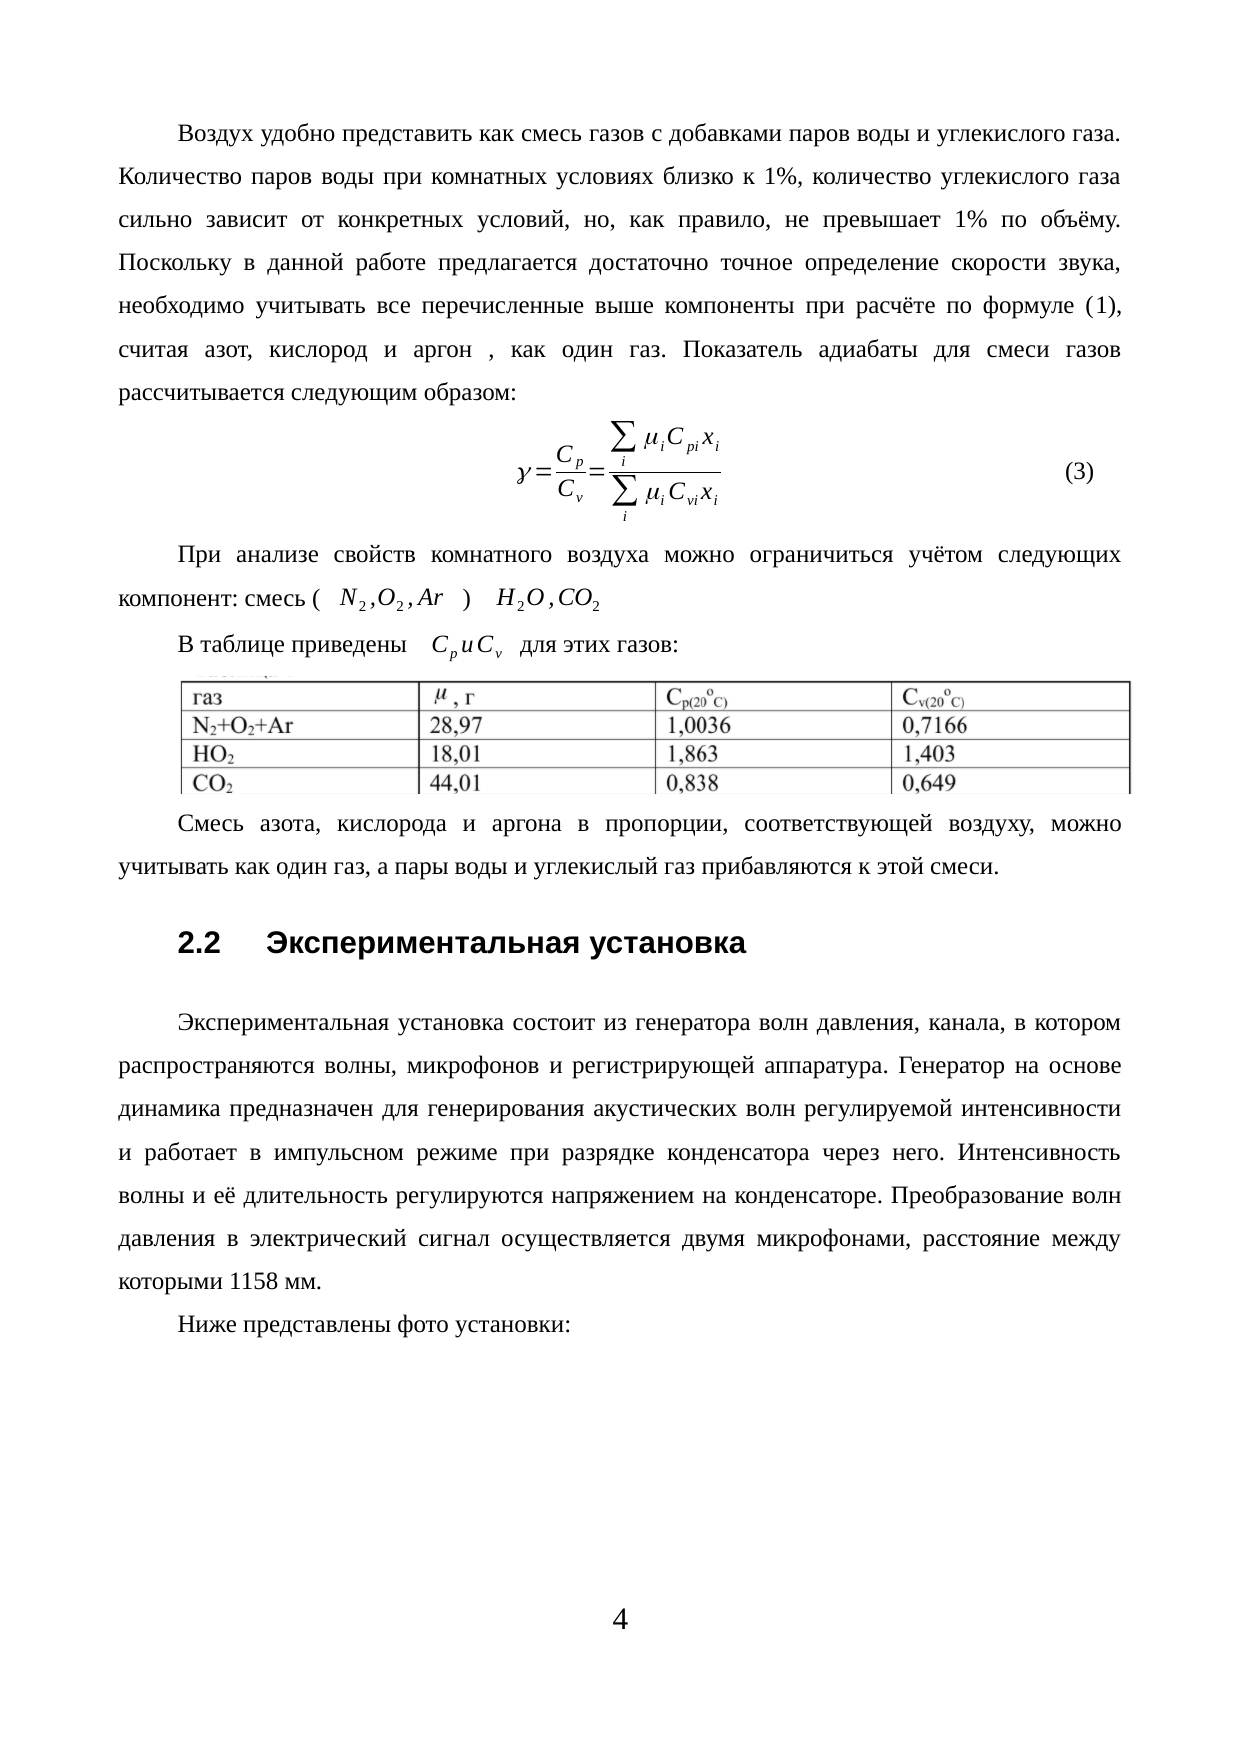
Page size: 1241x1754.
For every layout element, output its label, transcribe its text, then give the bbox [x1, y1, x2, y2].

text В таблице приведены для этих газов: [118, 629, 1122, 662]
text Ниже представлены фото установки: [118, 1309, 1122, 1338]
picture [177, 676, 1138, 794]
text (3) [118, 420, 1122, 525]
text Смесь азота, кислорода и аргона в пропорции, соответствующей воздуху, можно учитывать как один газ, а пары воды и углекислый газ прибавляются к этой смеси. [118, 808, 1122, 880]
text Экспериментальная установка состоит из генератора волн давления, канала, в котором распространяются волны, микрофонов и регистрирующей аппаратура. Генератор на основе динамика предназначен для генерирования акустических волн регулируемой интенсивности и работает в импульсном режиме при разрядке конденсатора через него. Интенсивность волны и её длительность регулируются напряжением на конденсаторе. Преобразование волн давления в электрический сигнал осуществляется двумя микрофонами, расстояние между которыми 1158 мм. [118, 1007, 1122, 1295]
subtitle Экспериментальная установка [118, 924, 1122, 960]
text При анализе свойств комнатного воздуха можно ограничиться учётом следующих компонент: смесь () [118, 539, 1122, 615]
text Воздух удобно представить как смесь газов с добавками паров воды и углекислого газа. Количество паров воды при комнатных условиях близко к 1%, количество углекислого газа сильно зависит от конкретных условий, но, как правило, не превышает 1% по объёму. Поскольку в данной работе предлагается достаточно точное определение скорости звука, необходимо учитывать все перечисленные выше компоненты при расчёте по формуле (1), считая азот, кислород и аргон , как один газ. Показатель адиабаты для смеси газов рассчитывается следующим образом: [118, 118, 1122, 406]
